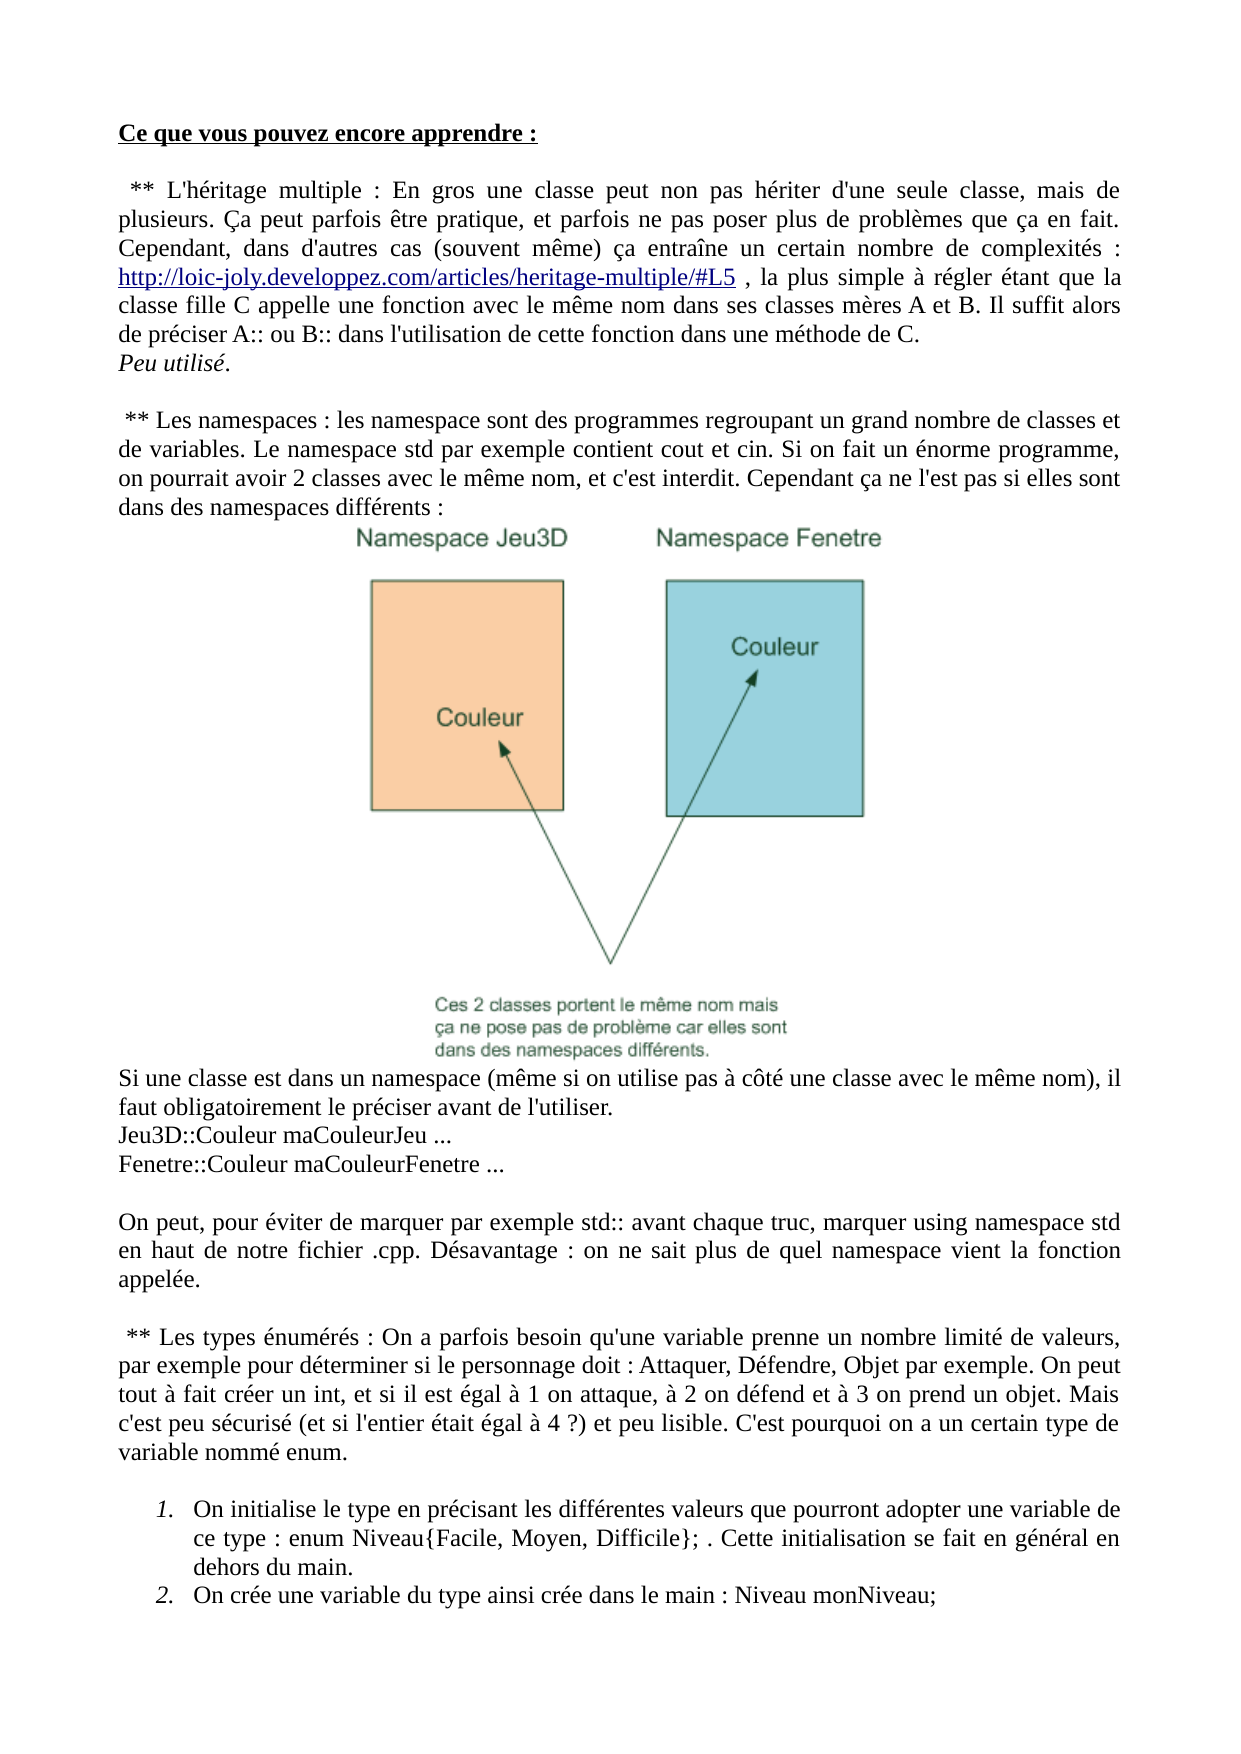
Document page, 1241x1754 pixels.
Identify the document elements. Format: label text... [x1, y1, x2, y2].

list On crée une variable du type ainsi crée dans le main : Niveau monNiveau; [156, 1580, 1122, 1609]
text Ce que vous pouvez encore apprendre : [118, 118, 1122, 147]
text On peut, pour éviter de marquer par exemple std:: avant chaque truc, marquer using namespace std en haut de notre fichier .cpp. Désavantage : on ne sait plus de quel namespace vient la fonction appelée. [118, 1207, 1122, 1293]
list On initialise le type en précisant les différentes valeurs que pourront adopter une variable de ce type : enum Niveau{Facile, Moyen, Difficile}; . Cette initialisation se fait en général en dehors du main. [156, 1494, 1122, 1580]
text Jeu3D::Couleur maCouleurJeu ... [118, 1120, 1122, 1149]
picture [356, 520, 884, 1063]
text Peu utilisé. [118, 348, 1122, 377]
text Si une classe est dans un namespace (même si on utilise pas à côté une classe avec le même nom), il faut obligatoirement le préciser avant de l'utiliser. [118, 521, 1122, 1120]
text ** Les namespaces : les namespace sont des programmes regroupant un grand nombre de classes et de variables. Le namespace std par exemple contient cout et cin. Si on fait un énorme programme, on pourrait avoir 2 classes avec le même nom, et c'est interdit. Cependant ça ne l'est pas si elles sont dans des namespaces différents : [118, 406, 1122, 521]
text ** Les types énumérés : On a parfois besoin qu'une variable prenne un nombre limité de valeurs, par exemple pour déterminer si le personnage doit : Attaquer, Défendre, Objet par exemple. On peut tout à fait créer un int, et si il est égal à 1 on attaque, à 2 on défend et à 3 on prend un objet. Mais c'est peu sécurisé (et si l'entier était égal à 4 ?) et peu lisible. C'est pourquoi on a un certain type de variable nommé enum. [118, 1322, 1122, 1465]
text Fenetre::Couleur maCouleurFenetre ... [118, 1149, 1122, 1178]
text ** L'héritage multiple : En gros une classe peut non pas hériter d'une seule classe, mais de plusieurs. Ça peut parfois être pratique, et parfois ne pas poser plus de problèmes que ça en fait. Cependant, dans d'autres cas (souvent même) ça entraîne un certain nombre de complexités : http://loic-joly.developpez.com/articles/heritage-multiple/#L5 , la plus simple à régler étant que la classe fille C appelle une fonction avec le même nom dans ses classes mères A et B. Il suffit alors de préciser A:: ou B:: dans l'utilisation de cette fonction dans une méthode de C. [118, 176, 1122, 348]
